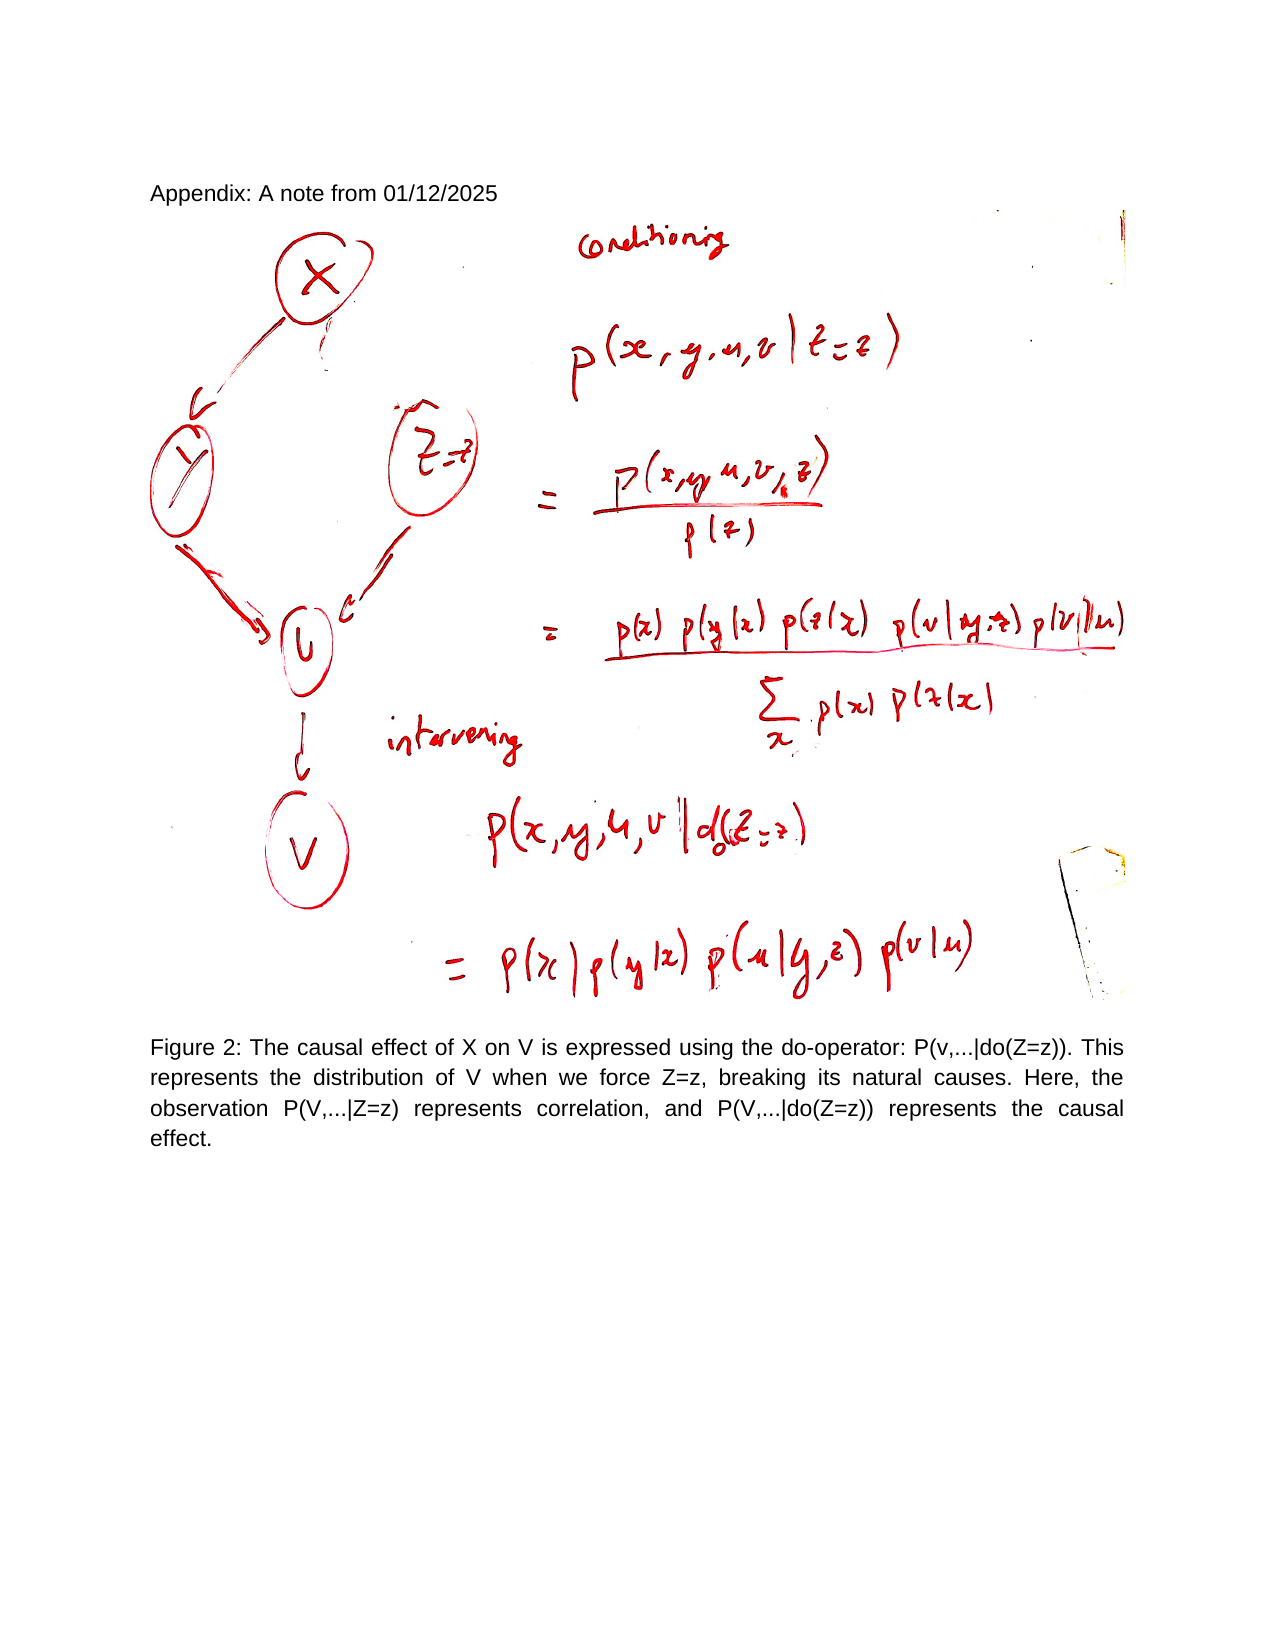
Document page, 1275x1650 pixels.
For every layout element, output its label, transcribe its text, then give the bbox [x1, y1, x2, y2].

text Figure 2: The causal effect of X on V is expressed using the do-operator: P(v,...|do(Z=z)). This represents the distribution of V when we force Z=z, breaking its natural causes. Here, the observation P(V,...|Z=z) represents correlation, and P(V,...|do(Z=z)) represents the causal effect. [150, 1034, 1125, 1151]
picture [150, 210, 1125, 1000]
text Appendix: A note from 01/12/2025 [150, 180, 1125, 207]
